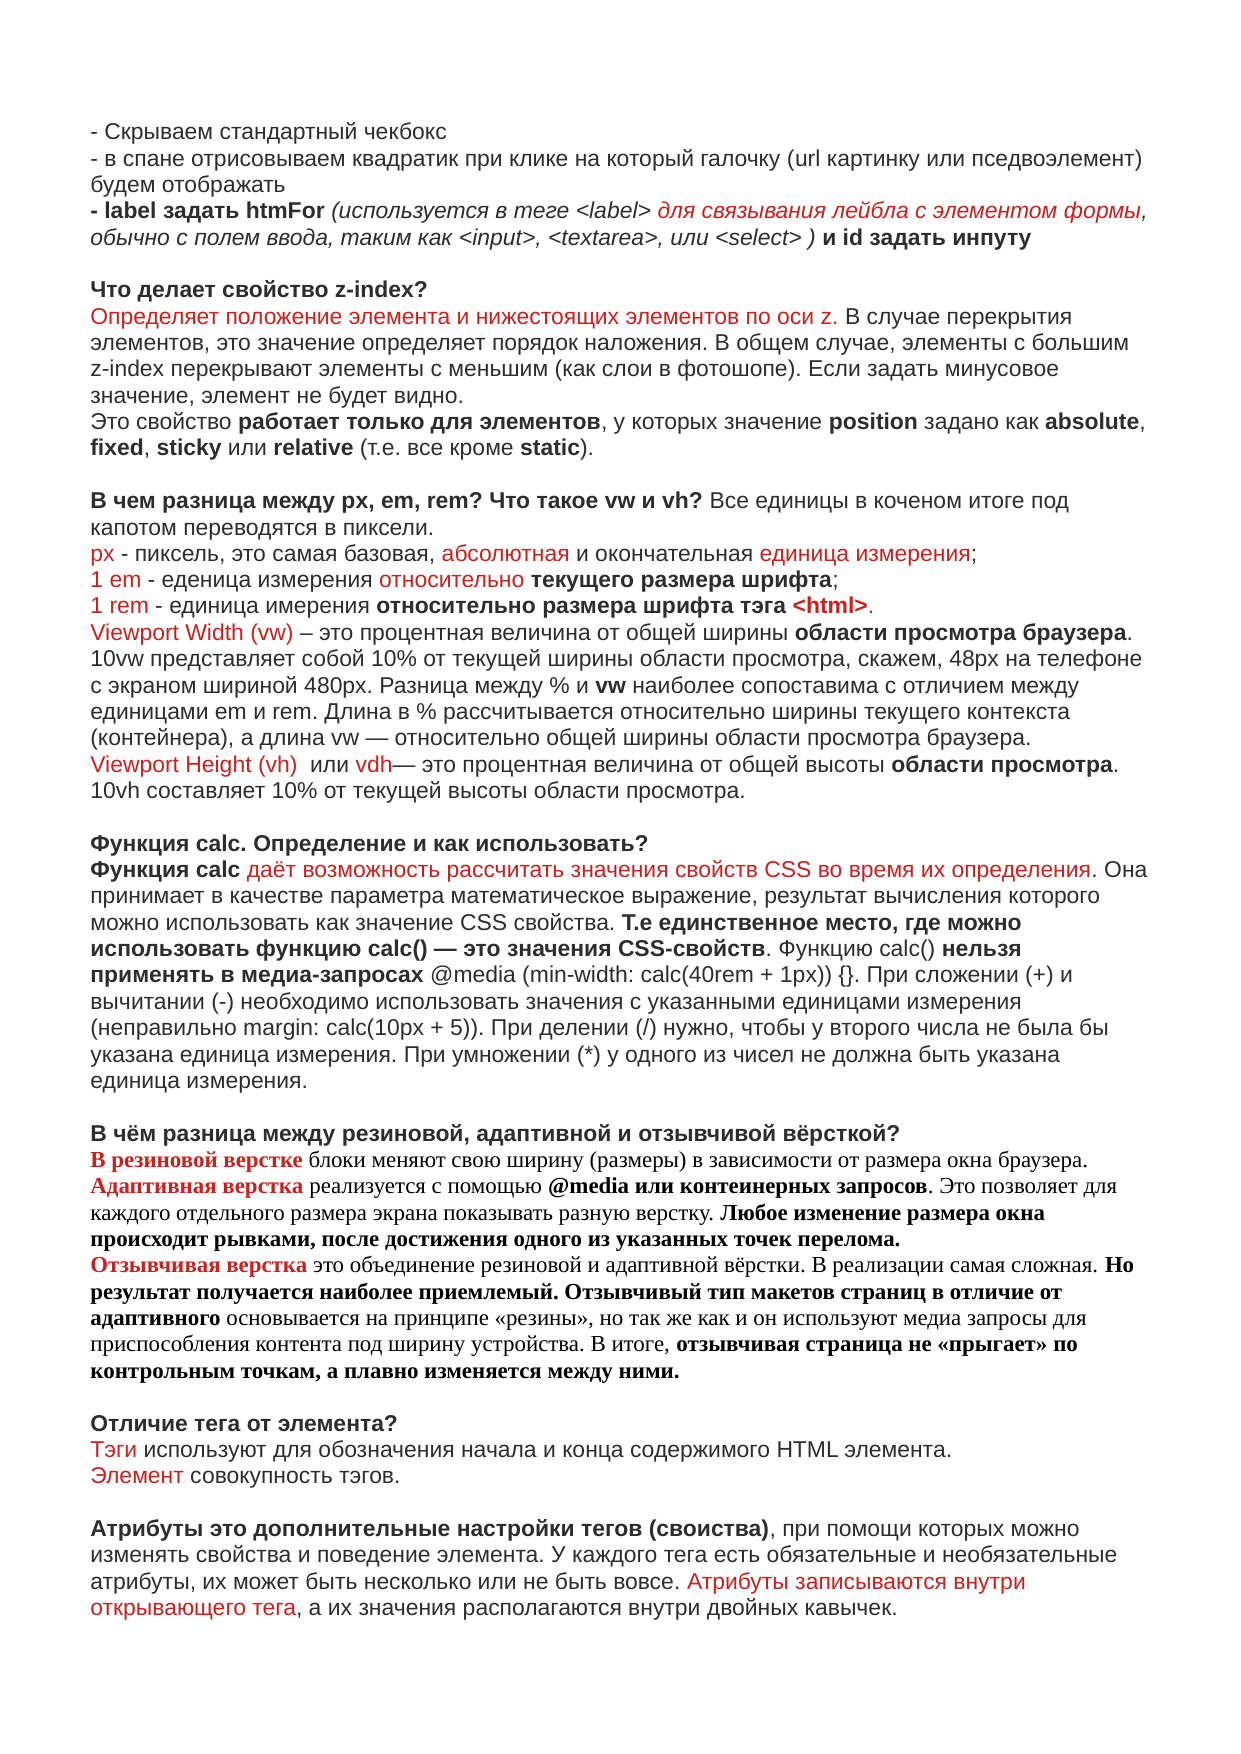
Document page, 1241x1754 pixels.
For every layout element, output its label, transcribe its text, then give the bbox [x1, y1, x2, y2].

text - Скрываем стандартный чекбокс [90, 118, 1150, 144]
text Что делает свойство z-index? [90, 276, 1150, 303]
text Это свойство работает только для элементов, у которых значение position задано как absolute, fixed, sticky или relative (т.е. все кроме static). [90, 408, 1150, 461]
text В резиновой верстке блоки меняют свою ширину (размеры) в зависимости от размера окна браузера. Адаптивная верстка реализуется с помощью @media или контеинерных запросов. Это позволяет для каждого отдельного размера экрана показывать разную верстку. Любое изменение размера окна происходит рывками, после достижения одного из указанных точек перелома. Отзывчивая верстка это объединение резиновой и адаптивной вёрстки. В реализации самая сложная. Но результат получается наиболее приемлемый. Отзывчивый тип макетов страниц в отличие от адаптивного основывается на принципе «резины», но так же как и он используют медиа запросы для приспособления контента под ширину устройства. В итоге, отзывчивая страница не «прыгает» по контрольным точкам, а плавно изменяется между ними. [90, 1146, 1150, 1383]
text px - пиксель, это самая базовая, абсолютная и окончательная единица измерения; 1 em - еденица измерения относительно текущего размера шрифта; 1 rem - единица имерения относительно размера шрифта тэга <html>. Viewport Width (vw) – это процентная величина от общей ширины области просмотра браузера. 10vw представляет собой 10% от текущей ширины области просмотра, скажем, 48px на телефоне с экраном шириной 480px. Разница между % и vw наиболее сопоставима с отличием между единицами em и rem. Длина в % рассчитывается относительно ширины текущего контекста (контейнера), а длина vw — относительно общей ширины области просмотра браузера. Viewport Height (vh) или vdh— это процентная величина от общей высоты области просмотра. 10vh составляет 10% от текущей высоты области просмотра. [90, 540, 1150, 803]
text Тэги используют для обозначения начала и конца содержимого HTML элемента. Элемент совокупность тэгов. [90, 1436, 1150, 1489]
text - label задать htmFor (используется в теге <label> для связывания лейбла с элементом формы, обычно с полем ввода, таким как <input>, <textarea>, или <select> ) и id задать инпуту [90, 197, 1150, 250]
text Отличие тега от элемента? [90, 1409, 1150, 1436]
text Функция calc даёт возможность рассчитать значения свойств CSS во время их определения. Она принимает в качестве параметра математическое выражение, результат вычисления которого можно использовать как значение CSS свойства. Т.е единственное место, где можно использовать функцию calc() — это значения CSS-свойств. Функцию calc() нельзя применять в медиа-запросах @media (min-width: calc(40rem + 1px)) {}. При сложении (+) и вычитании (-) необходимо использовать значения с указанными единицами измерения (неправильно margin: calc(10px + 5)). При делении (/) нужно, чтобы у второго числа не была бы указана единица измерения. При умножении (*) у одного из чисел не должна быть указана единица измерения. [90, 856, 1150, 1093]
text Функция calc. Определение и как использовать? [90, 830, 1150, 856]
text Атрибуты это дополнительные настройки тегов (своиства), при помощи которых можно изменять свойства и поведение элемента. У каждого тега есть обязательные и необязательные атрибуты, их может быть несколько или не быть вовсе. Атрибуты записываются внутри открывающего тега, а их значения располагаются внутри двойных кавычек. [90, 1515, 1150, 1620]
text В чем разница между px, em, rem? Что такое vw и vh? Все единицы в коченом итоге под капотом переводятся в пиксели. [90, 487, 1150, 540]
text В чём разница между резиновой, адаптивной и отзывчивой вёрсткой? [90, 1119, 1150, 1146]
text - в спане отрисовываем квадратик при клике на который галочку (url картинку или пседвоэлемент) будем отображать [90, 144, 1150, 197]
text Определяет положение элемента и нижестоящих элементов по оси z. В случае перекрытия элементов, это значение определяет порядок наложения. В общем случае, элементы с большим z-index перекрывают элементы с меньшим (как слои в фотошопе). Если задать минусовое значение, элемент не будет видно. [90, 303, 1150, 408]
